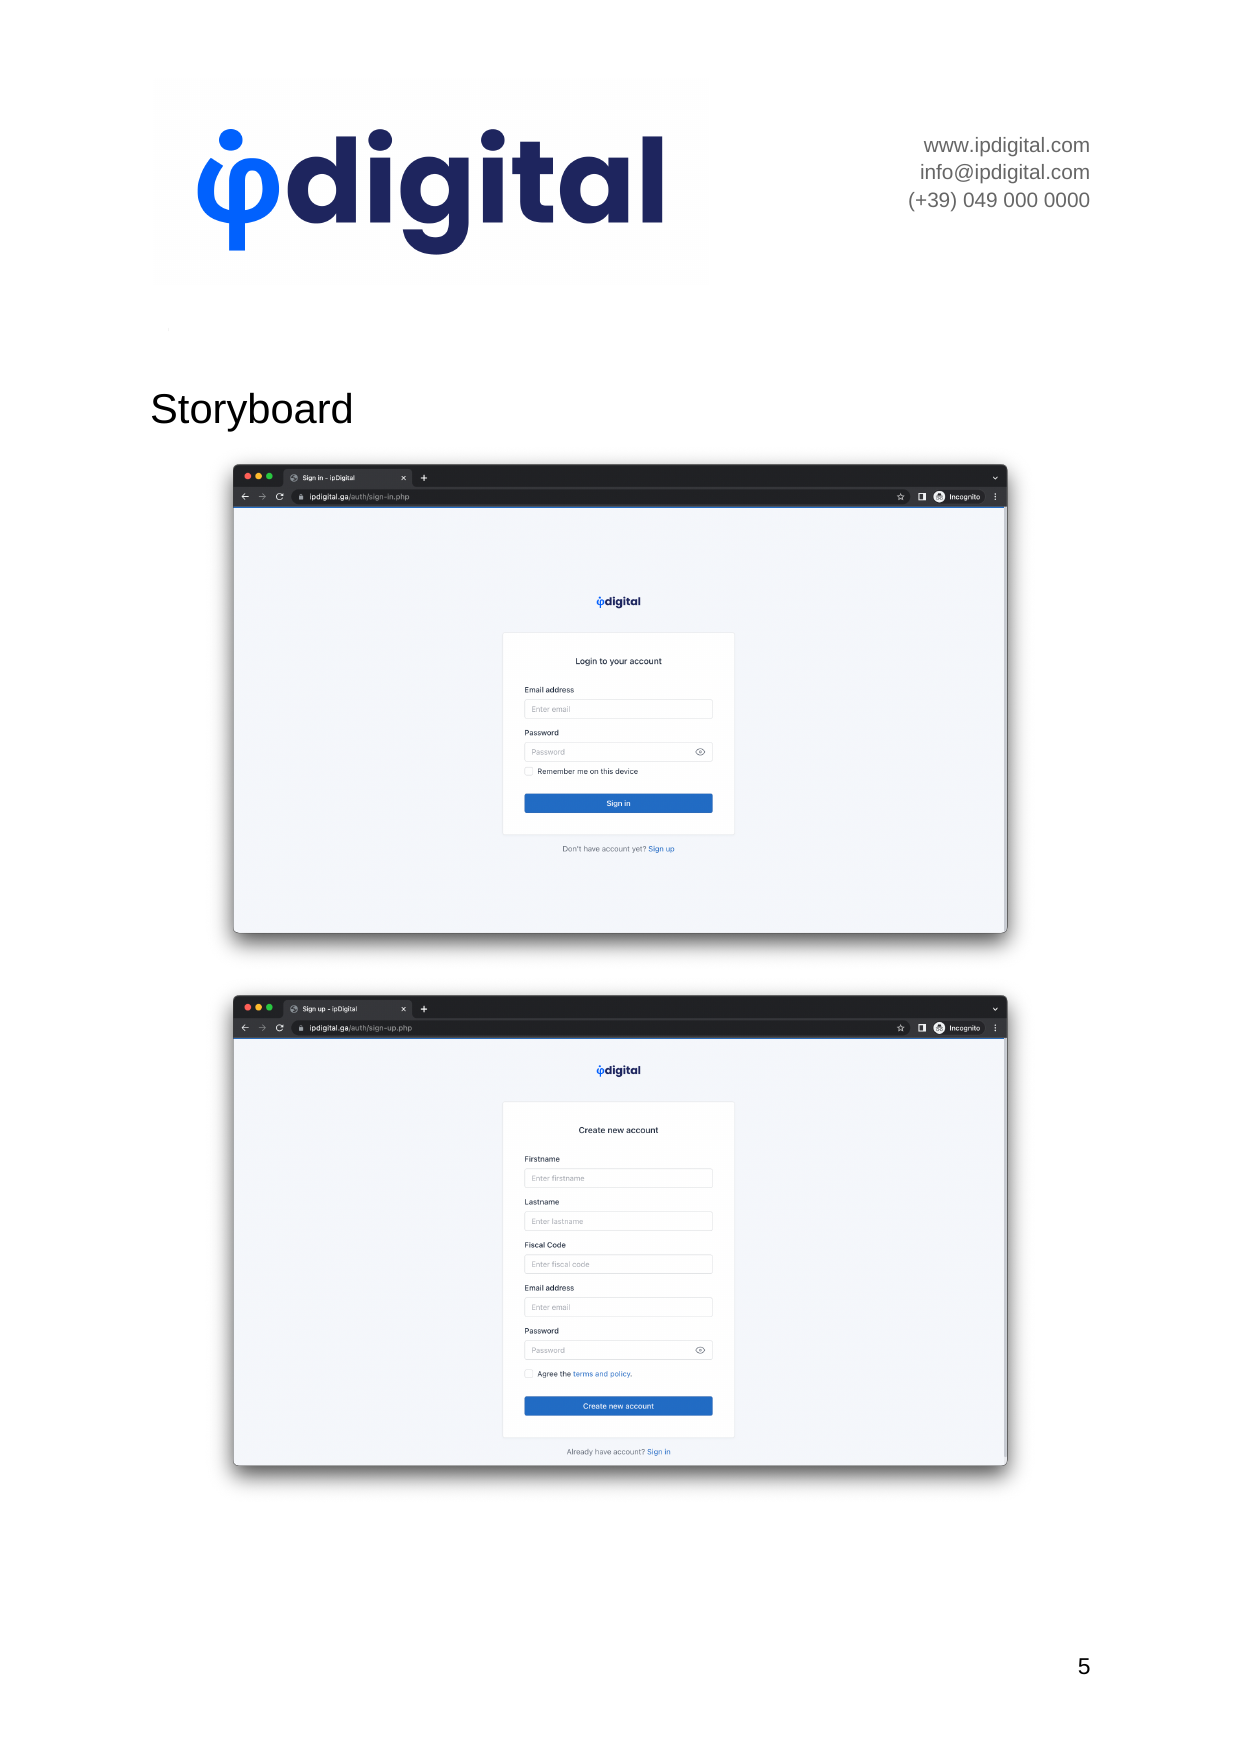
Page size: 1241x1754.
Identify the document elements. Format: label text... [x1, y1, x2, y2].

picture [203, 445, 1037, 972]
subtitle Storyboard [150, 384, 1090, 432]
picture [203, 975, 1037, 1505]
picture [153, 78, 709, 285]
